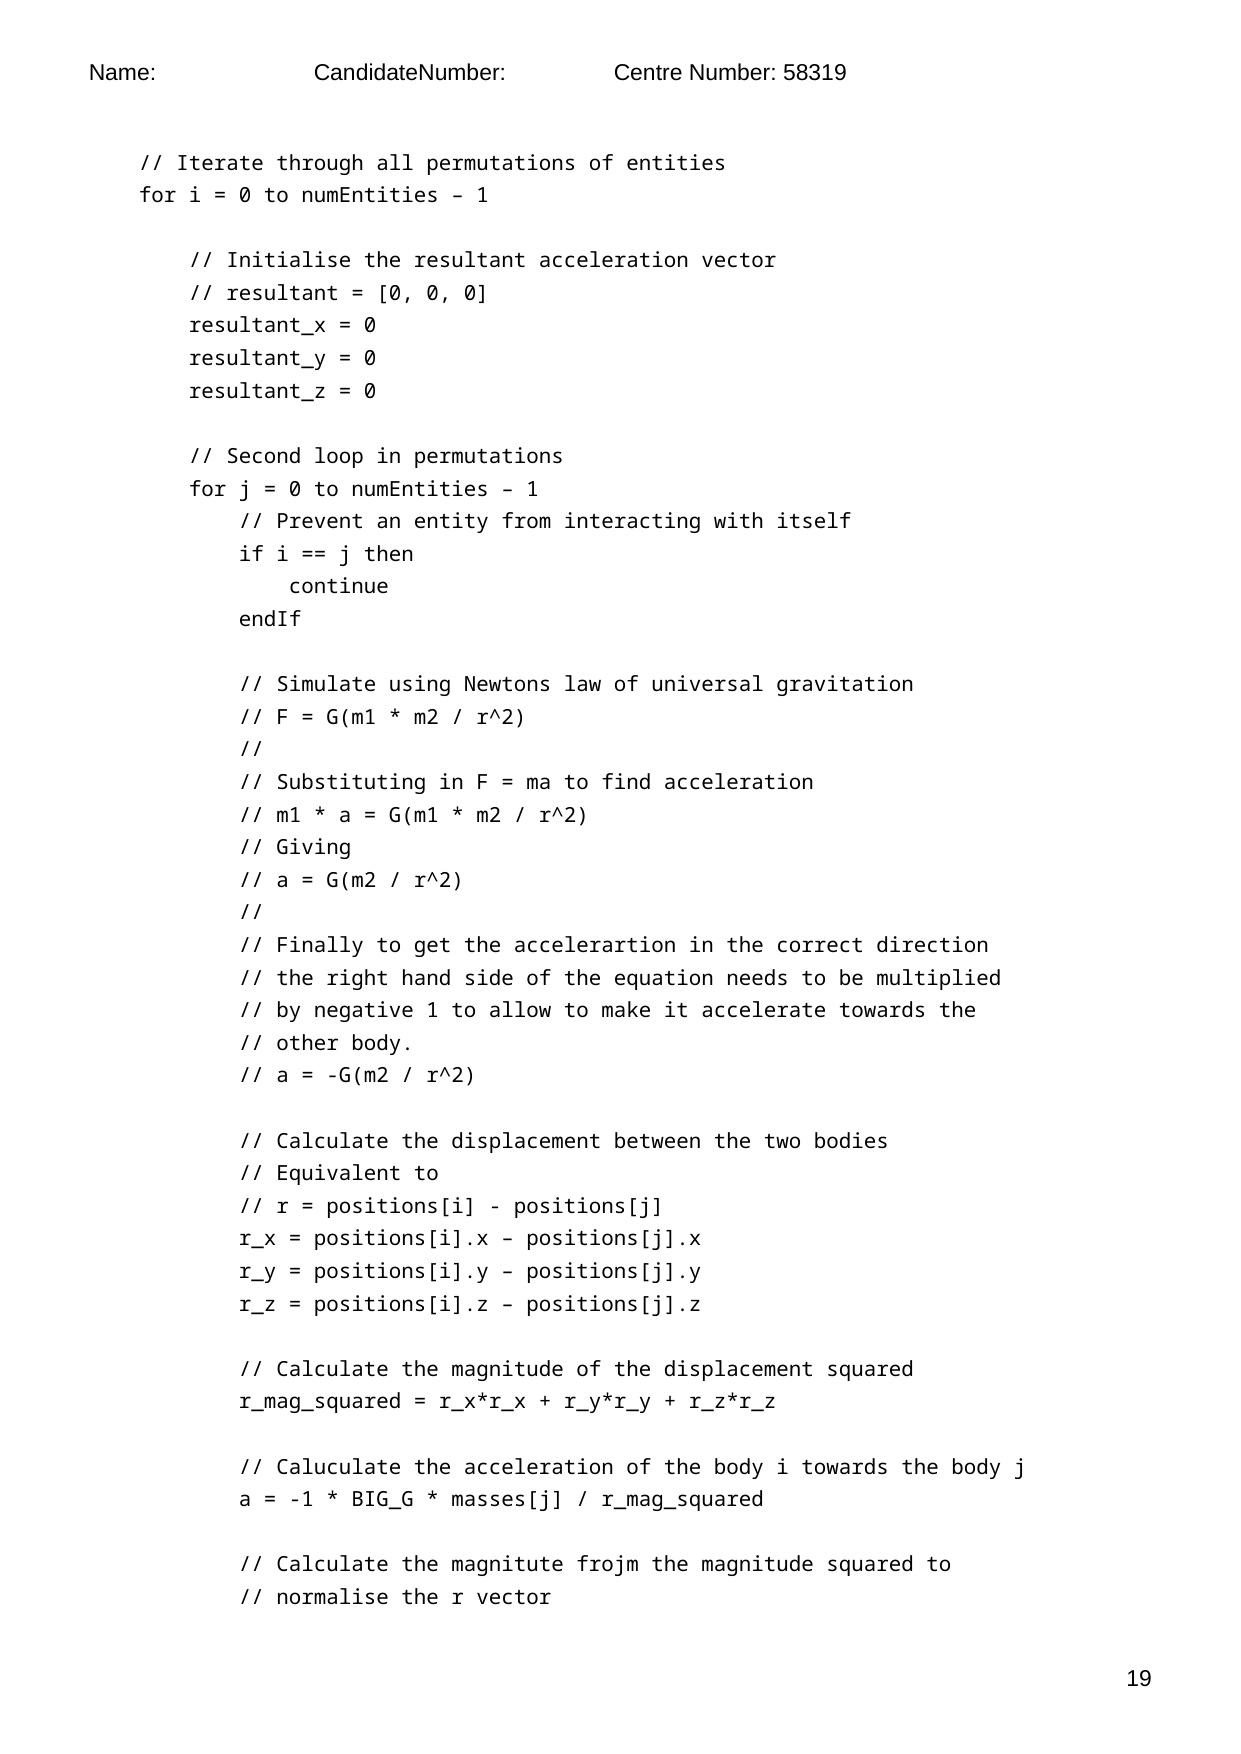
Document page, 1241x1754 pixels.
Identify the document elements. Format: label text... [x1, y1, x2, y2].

text a = -1 * BIG_G * masses[j] / r_mag_squared [88, 1484, 1152, 1513]
text // Giving [88, 832, 1152, 861]
text // [88, 897, 1152, 926]
text // Simulate using Newtons law of universal gravitation [88, 669, 1152, 698]
text // Second loop in permutations [88, 441, 1152, 469]
text // Caluculate the acceleration of the body i towards the body j [88, 1452, 1152, 1480]
text if i == j then [88, 539, 1152, 567]
text // Equivalent to [88, 1158, 1152, 1187]
text resultant_y = 0 [88, 343, 1152, 372]
text resultant_x = 0 [88, 311, 1152, 339]
text // Initialise the resultant acceleration vector [88, 245, 1152, 274]
text r_x = positions[i].x – positions[j].x [88, 1223, 1152, 1252]
text // r = positions[i] - positions[j] [88, 1191, 1152, 1219]
text // Prevent an entity from interacting with itself [88, 506, 1152, 535]
text endIf [88, 604, 1152, 632]
text resultant_z = 0 [88, 376, 1152, 404]
text // m1 * a = G(m1 * m2 / r^2) [88, 800, 1152, 828]
text // Substituting in F = ma to find acceleration [88, 767, 1152, 796]
text // Calculate the displacement between the two bodies [88, 1126, 1152, 1154]
text // Finally to get the accelerartion in the correct direction [88, 930, 1152, 958]
text // a = -G(m2 / r^2) [88, 1061, 1152, 1089]
text // Iterate through all permutations of entities [88, 148, 1152, 176]
text r_z = positions[i].z – positions[j].z [88, 1289, 1152, 1317]
text // by negative 1 to allow to make it accelerate towards the [88, 995, 1152, 1024]
text r_y = positions[i].y – positions[j].y [88, 1256, 1152, 1284]
text for i = 0 to numEntities – 1 [88, 180, 1152, 209]
text // resultant = [0, 0, 0] [88, 278, 1152, 306]
text // [88, 734, 1152, 763]
text // other body. [88, 1028, 1152, 1056]
text // normalise the r vector [88, 1582, 1152, 1611]
text // the right hand side of the equation needs to be multiplied [88, 963, 1152, 991]
text for j = 0 to numEntities – 1 [88, 474, 1152, 502]
text // a = G(m2 / r^2) [88, 865, 1152, 893]
text // Calculate the magnitute frojm the magnitude squared to [88, 1549, 1152, 1578]
text // F = G(m1 * m2 / r^2) [88, 702, 1152, 730]
text continue [88, 571, 1152, 600]
text // Calculate the magnitude of the displacement squared [88, 1354, 1152, 1382]
text r_mag_squared = r_x*r_x + r_y*r_y + r_z*r_z [88, 1387, 1152, 1415]
